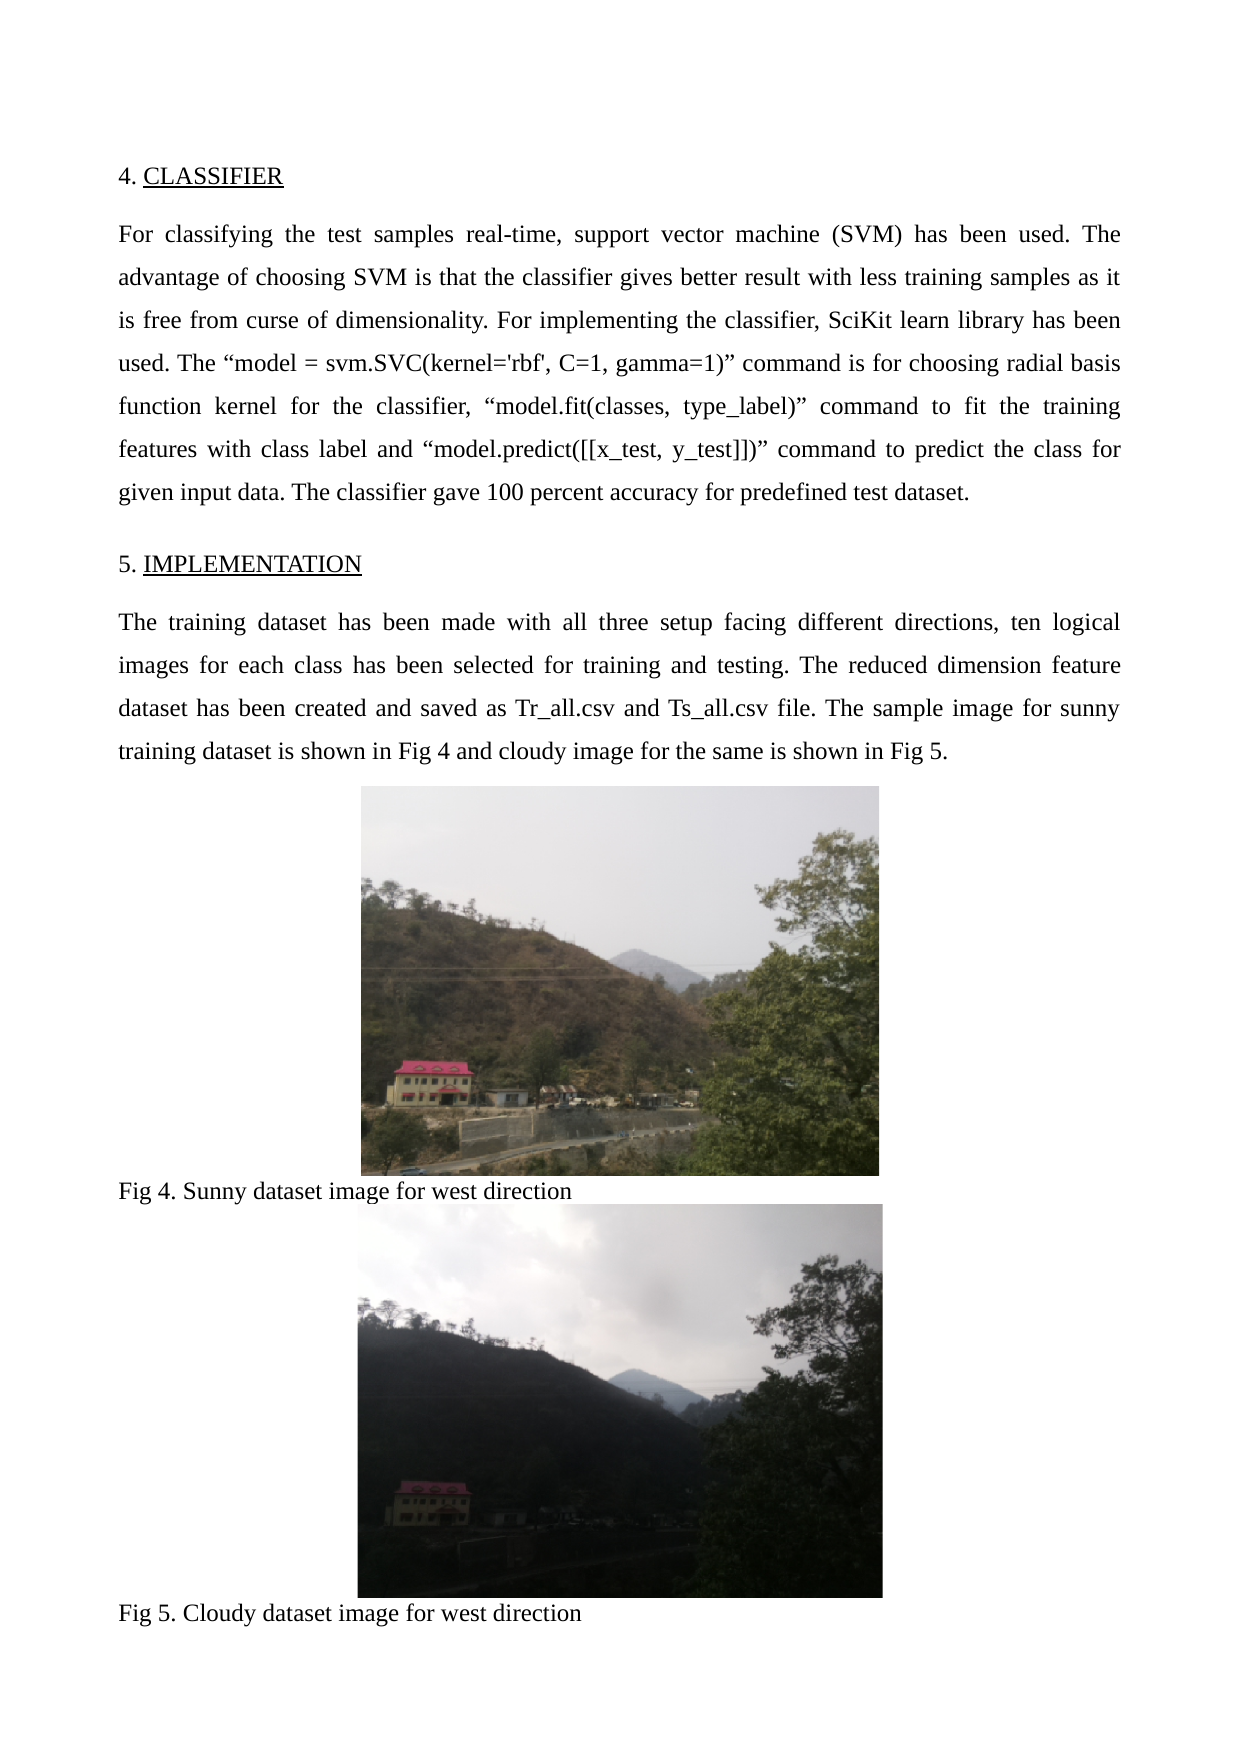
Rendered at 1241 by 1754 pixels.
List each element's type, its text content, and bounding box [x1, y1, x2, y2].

picture [361, 786, 880, 1176]
text Fig 4. Sunny dataset image for west direction [118, 779, 1122, 1205]
text 4. CLASSIFIER [118, 161, 1122, 190]
text 5. IMPLEMENTATION [118, 549, 1122, 578]
text The training dataset has been made with all three setup facing different directions, ten logical images for each class has been selected for training and testing. The reduced dimension feature dataset has been created and saved as Tr_all.csv and Ts_all.csv file. The sample image for sunny training dataset is shown in Fig 4 and cloudy image for the same is shown in Fig 5. [118, 607, 1122, 765]
picture [357, 1204, 883, 1598]
text For classifying the test samples real-time, support vector machine (SVM) has been used. The advantage of choosing SVM is that the classifier gives better result with less training samples as it is free from curse of dimensionality. For implementing the classifier, SciKit learn library has been used. The “model = svm.SVC(kernel='rbf', C=1, gamma=1)” command is for choosing radial basis function kernel for the classifier, “model.fit(classes, type_label)” command to fit the training features with class label and “model.predict([[x_test, y_test]])” command to predict the class for given input data. The classifier gave 100 percent accuracy for predefined test dataset. [118, 219, 1122, 506]
text Fig 5. Cloudy dataset image for west direction [118, 1205, 1122, 1626]
